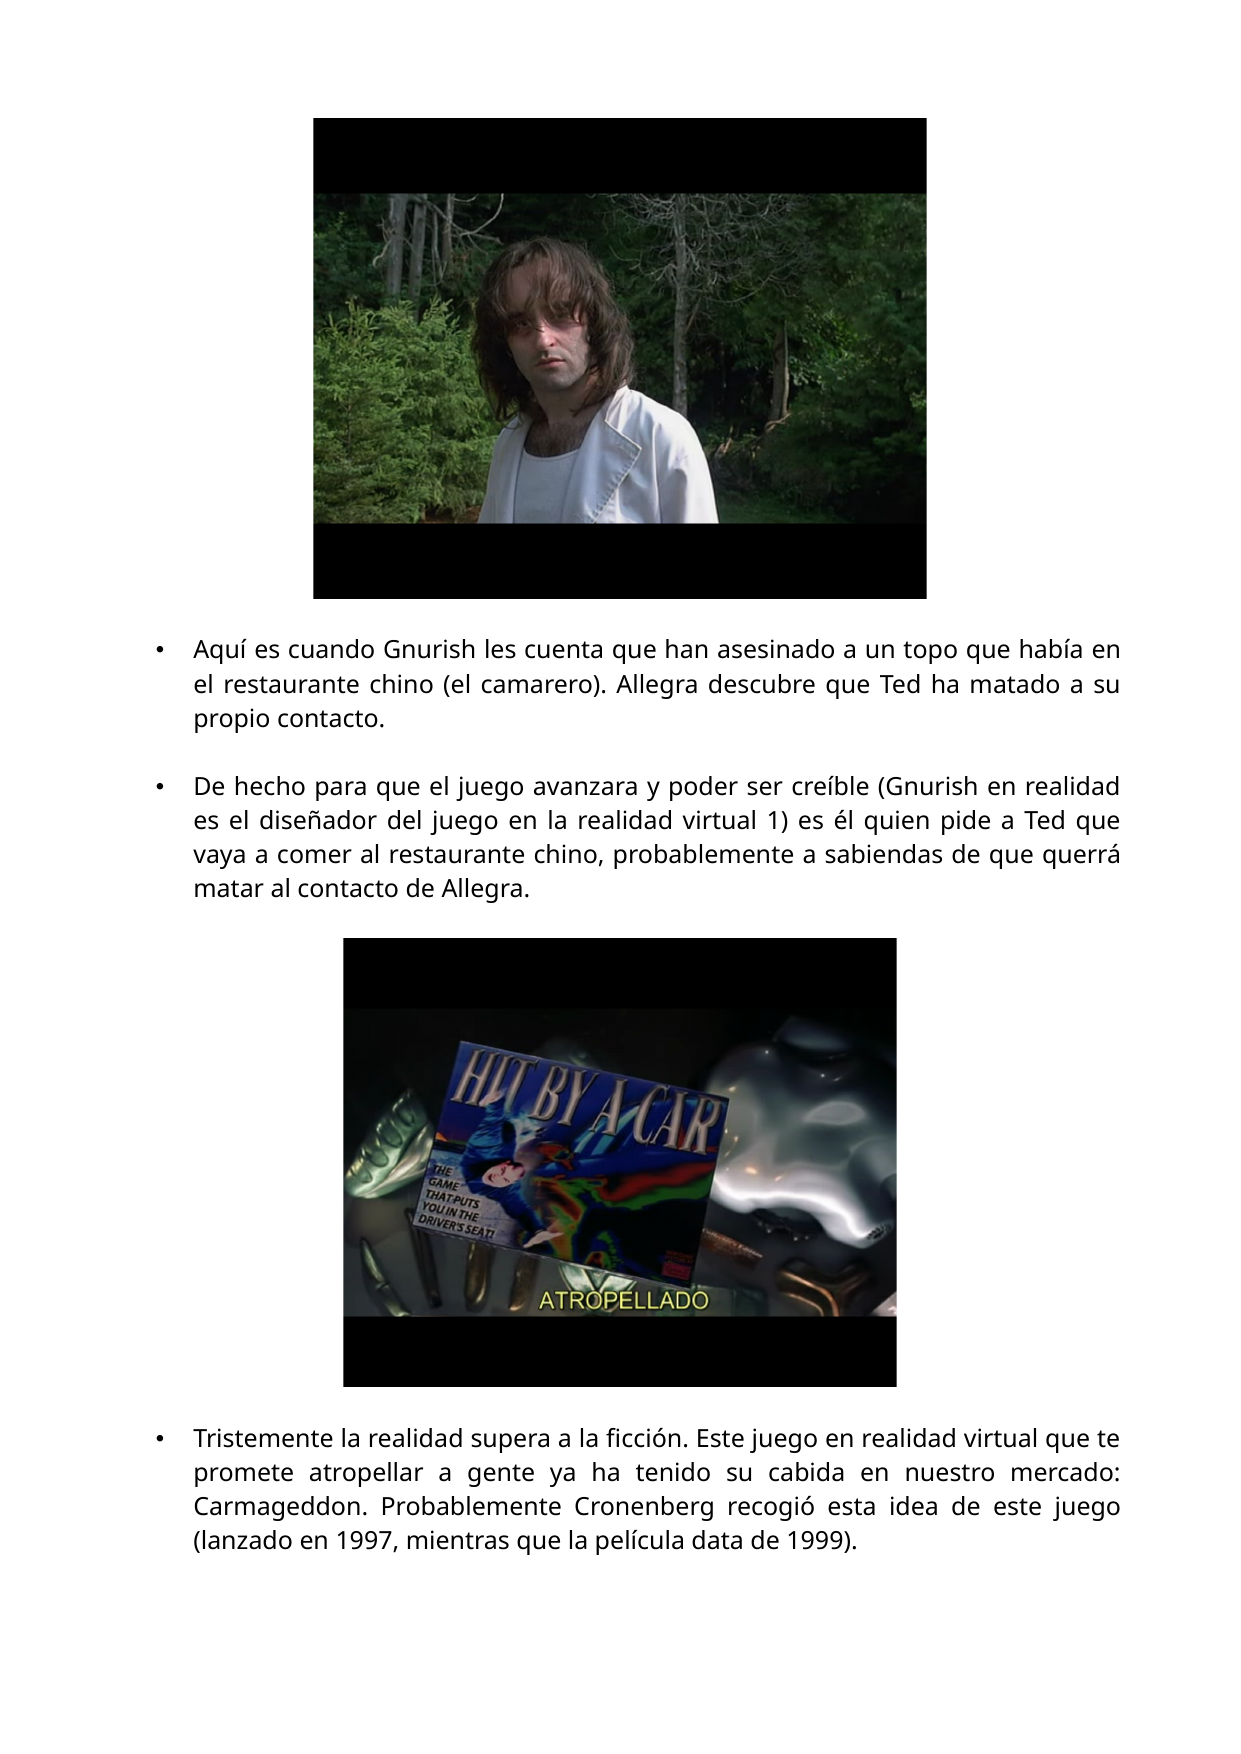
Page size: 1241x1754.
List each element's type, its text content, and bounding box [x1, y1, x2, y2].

picture [343, 938, 897, 1387]
list De hecho para que el juego avanzara y poder ser creíble (Gnurish en realidad es el diseñador del juego en la realidad virtual 1) es él quien pide a Ted que vaya a comer al restaurante chino, probablemente a sabiendas de que querrá matar al contacto de Allegra. [156, 768, 1122, 905]
list Tristemente la realidad supera a la ficción. Este juego en realidad virtual que te promete atropellar a gente ya ha tenido su cabida en nuestro mercado: Carmageddon. Probablemente Cronenberg recogió esta idea de este juego (lanzado en 1997, mientras que la película data de 1999). [156, 1421, 1122, 1557]
picture [313, 118, 927, 599]
list Aquí es cuando Gnurish les cuenta que han asesinado a un topo que había en el restaurante chino (el camarero). Allegra descubre que Ted ha matado a su propio contacto. [156, 632, 1122, 734]
